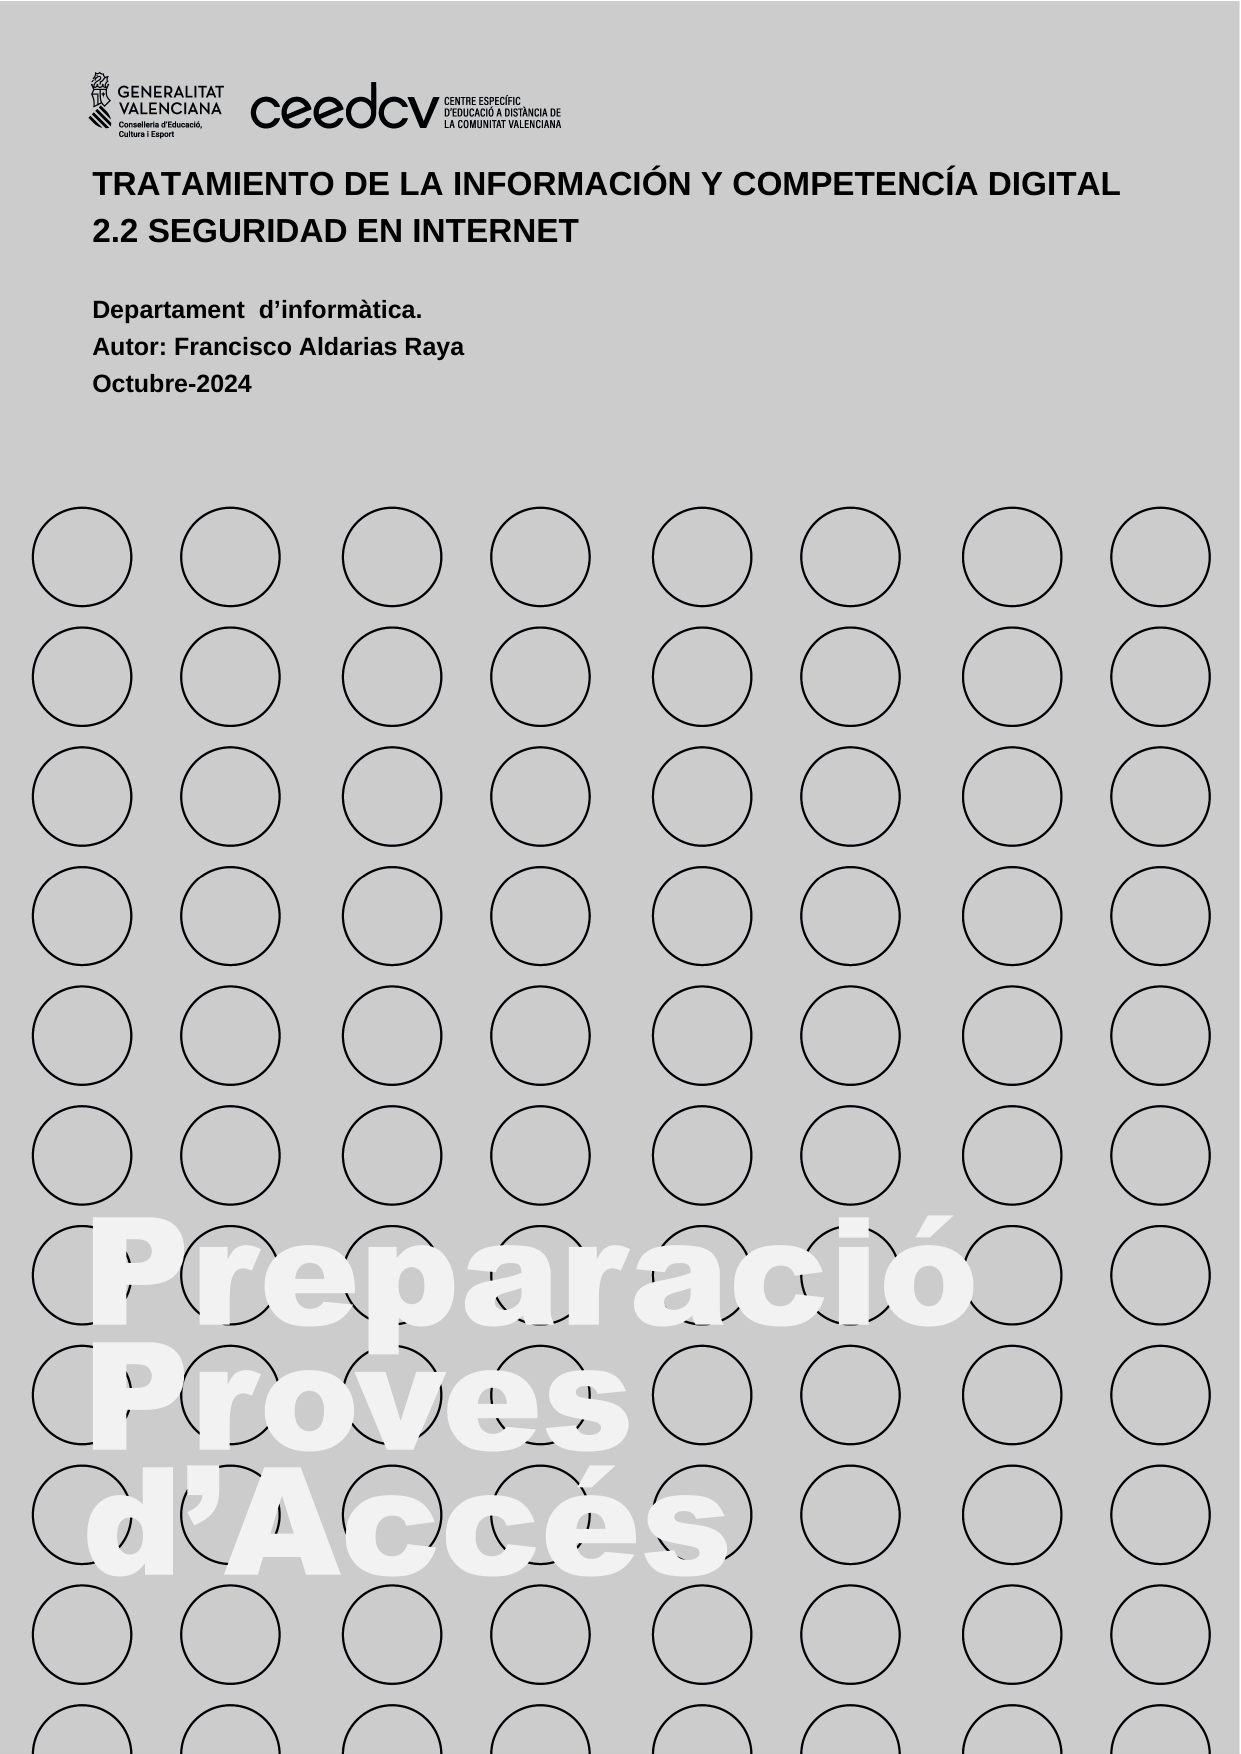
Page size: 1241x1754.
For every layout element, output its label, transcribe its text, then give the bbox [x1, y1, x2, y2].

text Departament d’informàtica. [92, 295, 1185, 323]
picture [0, 1, 1240, 1754]
text Octubre-2024 [92, 369, 1185, 398]
text TRATAMIENTO DE LA INFORMACIÓN Y COMPETENCÍA DIGITAL [92, 164, 1185, 203]
text 2.2 SEGURIDAD EN INTERNET [92, 211, 1185, 249]
text Autor: Francisco Aldarias Raya [92, 332, 1185, 361]
